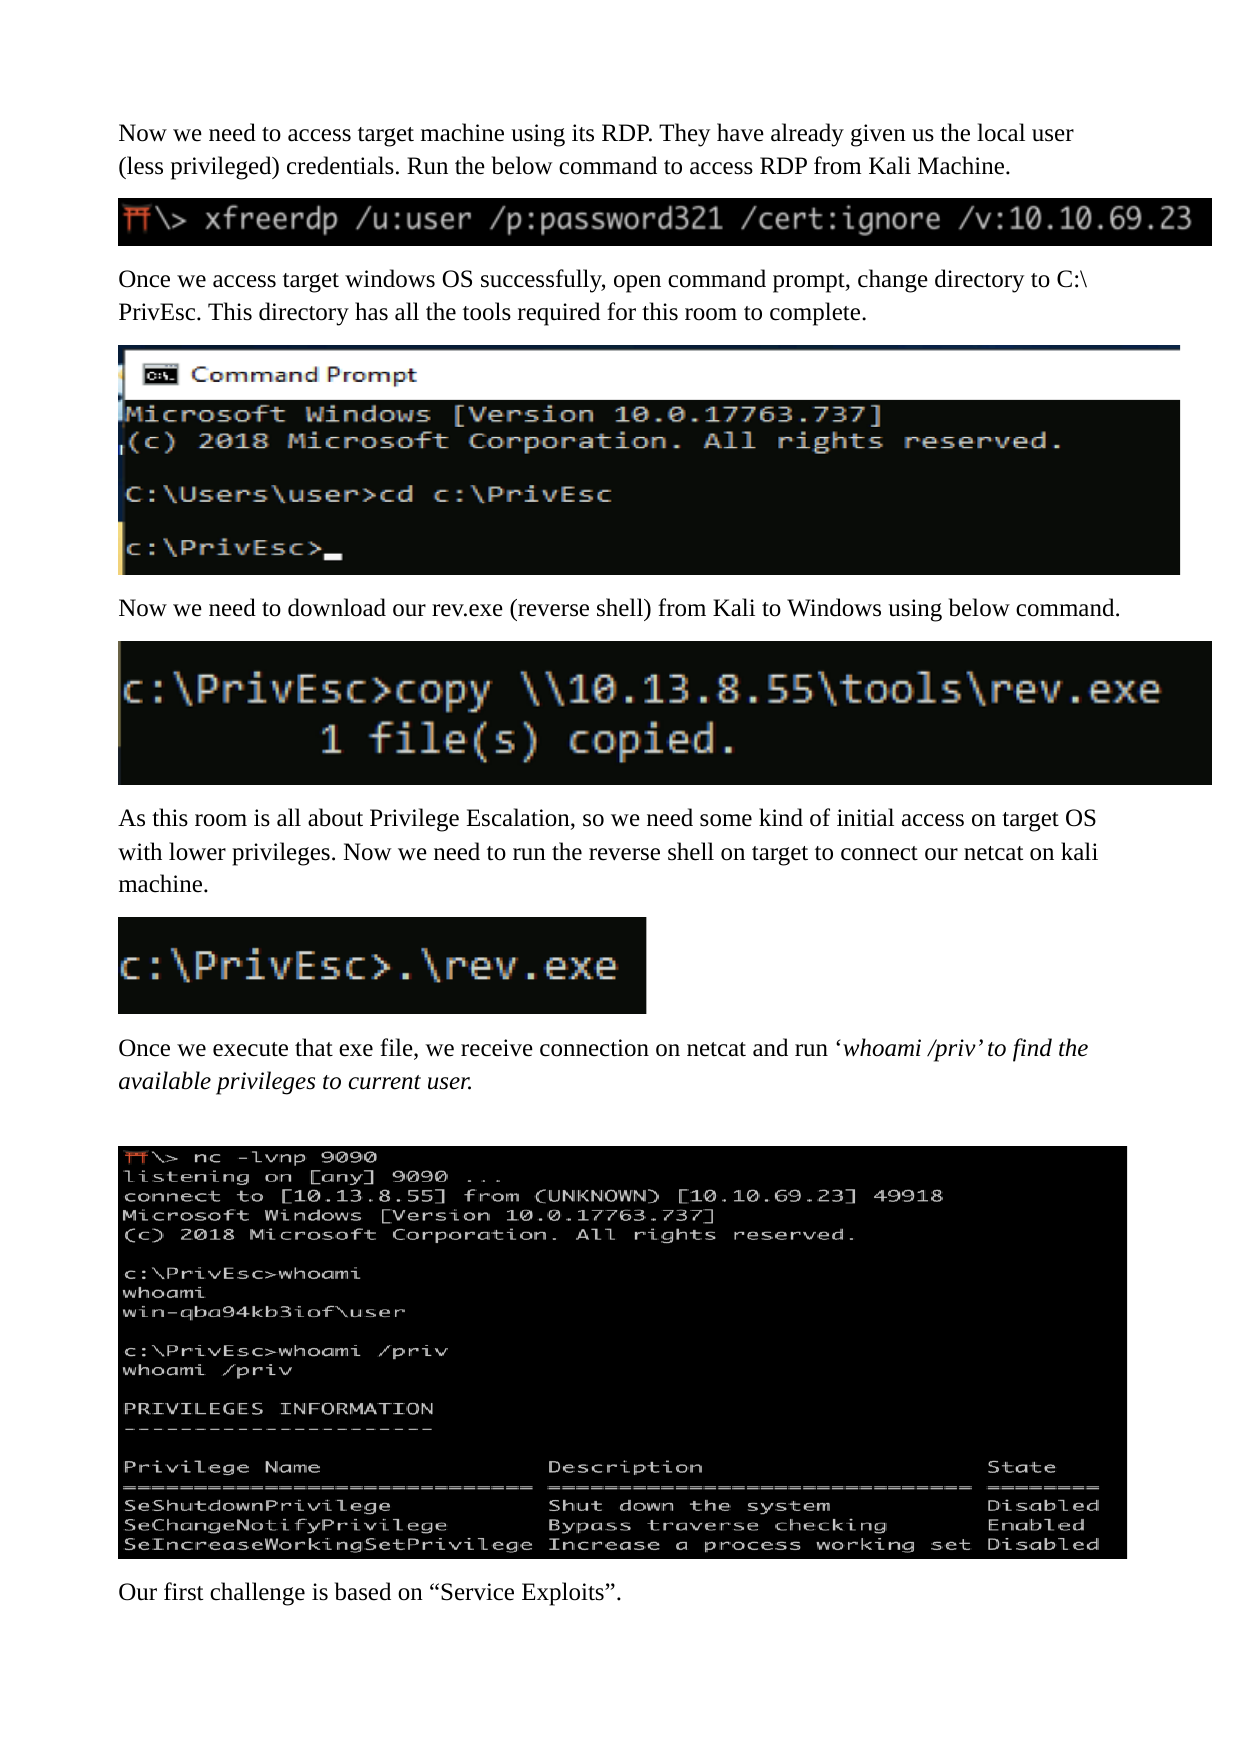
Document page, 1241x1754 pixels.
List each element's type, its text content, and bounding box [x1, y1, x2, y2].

picture [118, 641, 1212, 785]
picture [118, 1146, 1128, 1559]
text Our first challenge is based on “Service Exploits”. [118, 1577, 1122, 1606]
text Once we execute that exe file, we receive connection on netcat and run ‘whoami /priv’ to find the available privileges to current user. [118, 1033, 1122, 1095]
text Now we need to download our rev.exe (reverse shell) from Kali to Windows using below command. [118, 593, 1122, 622]
picture [118, 917, 647, 1014]
text Now we need to access target machine using its RDP. They have already given us the local user (less privileged) credentials. Run the below command to access RDP from Kali Machine. [118, 118, 1122, 180]
text Once we access target windows OS successfully, open command prompt, change directory to C:\PrivEsc. This directory has all the tools required for this room to complete. [118, 264, 1122, 326]
picture [118, 345, 1181, 575]
picture [118, 198, 1212, 246]
text As this room is all about Privilege Escalation, so we need some kind of initial access on target OS with lower privileges. Now we need to run the reverse shell on target to connect our netcat on kali machine. [118, 803, 1122, 898]
